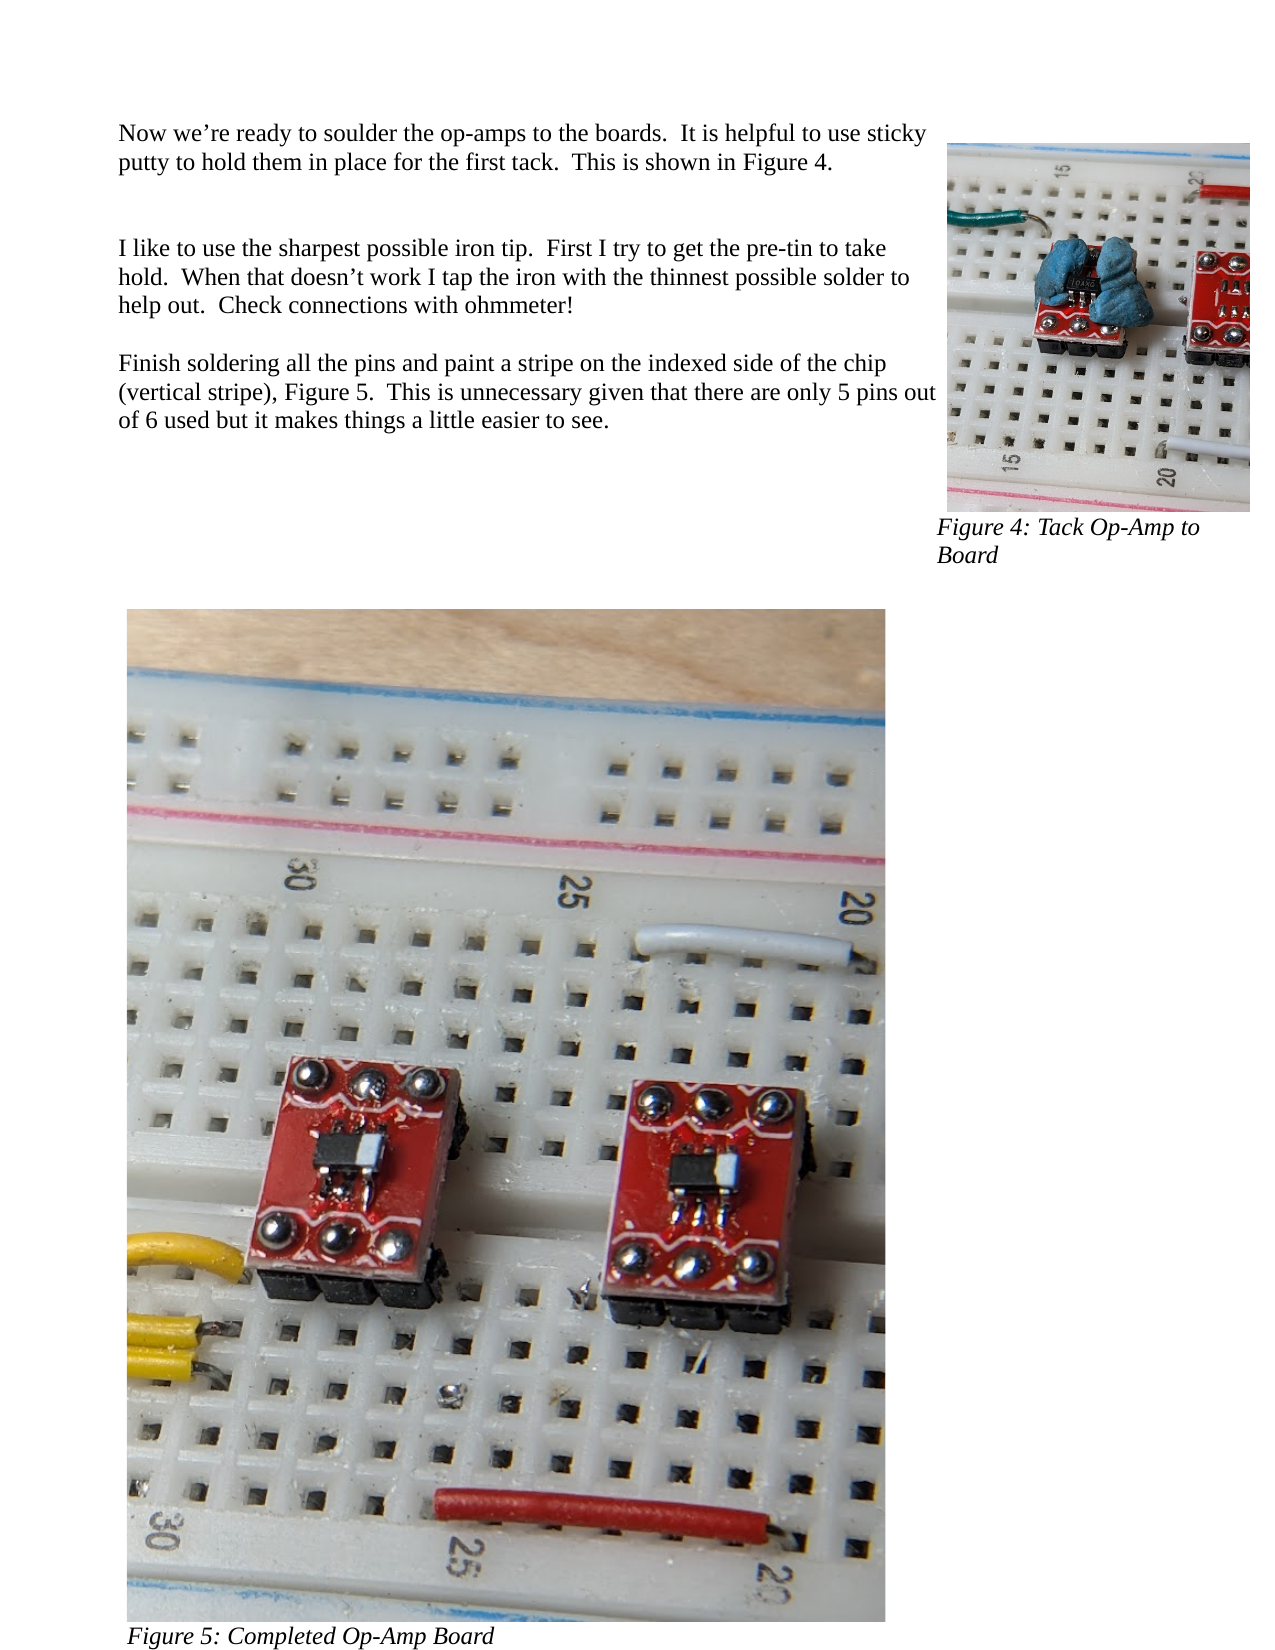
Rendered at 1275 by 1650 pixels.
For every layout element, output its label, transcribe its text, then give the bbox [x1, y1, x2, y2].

text Finish soldering all the pins and paint a stripe on the indexed side of the chip (vertical stripe), Figure 5. This is unnecessary given that there are only 5 pins out of 6 used but it makes things a little easier to see. [118, 348, 937, 434]
text Figure 4: Tack Op-Amp to Board [937, 131, 1256, 569]
text [937, 569, 1256, 649]
text I like to use the sharpest possible iron tip. First I try to get the pre-tin to take hold. When that doesn’t work I tap the iron with the thinnest possible solder to help out. Check connections with ohmmeter! [118, 233, 937, 319]
text Now we’re ready to soulder the op-amps to the boards. It is helpful to use sticky putty to hold them in place for the first tack. This is shown in Figure 4. [118, 118, 1256, 176]
picture [947, 143, 1250, 512]
text Figure 5: Completed Op-Amp Board [127, 1622, 886, 1650]
picture [126, 609, 886, 1622]
